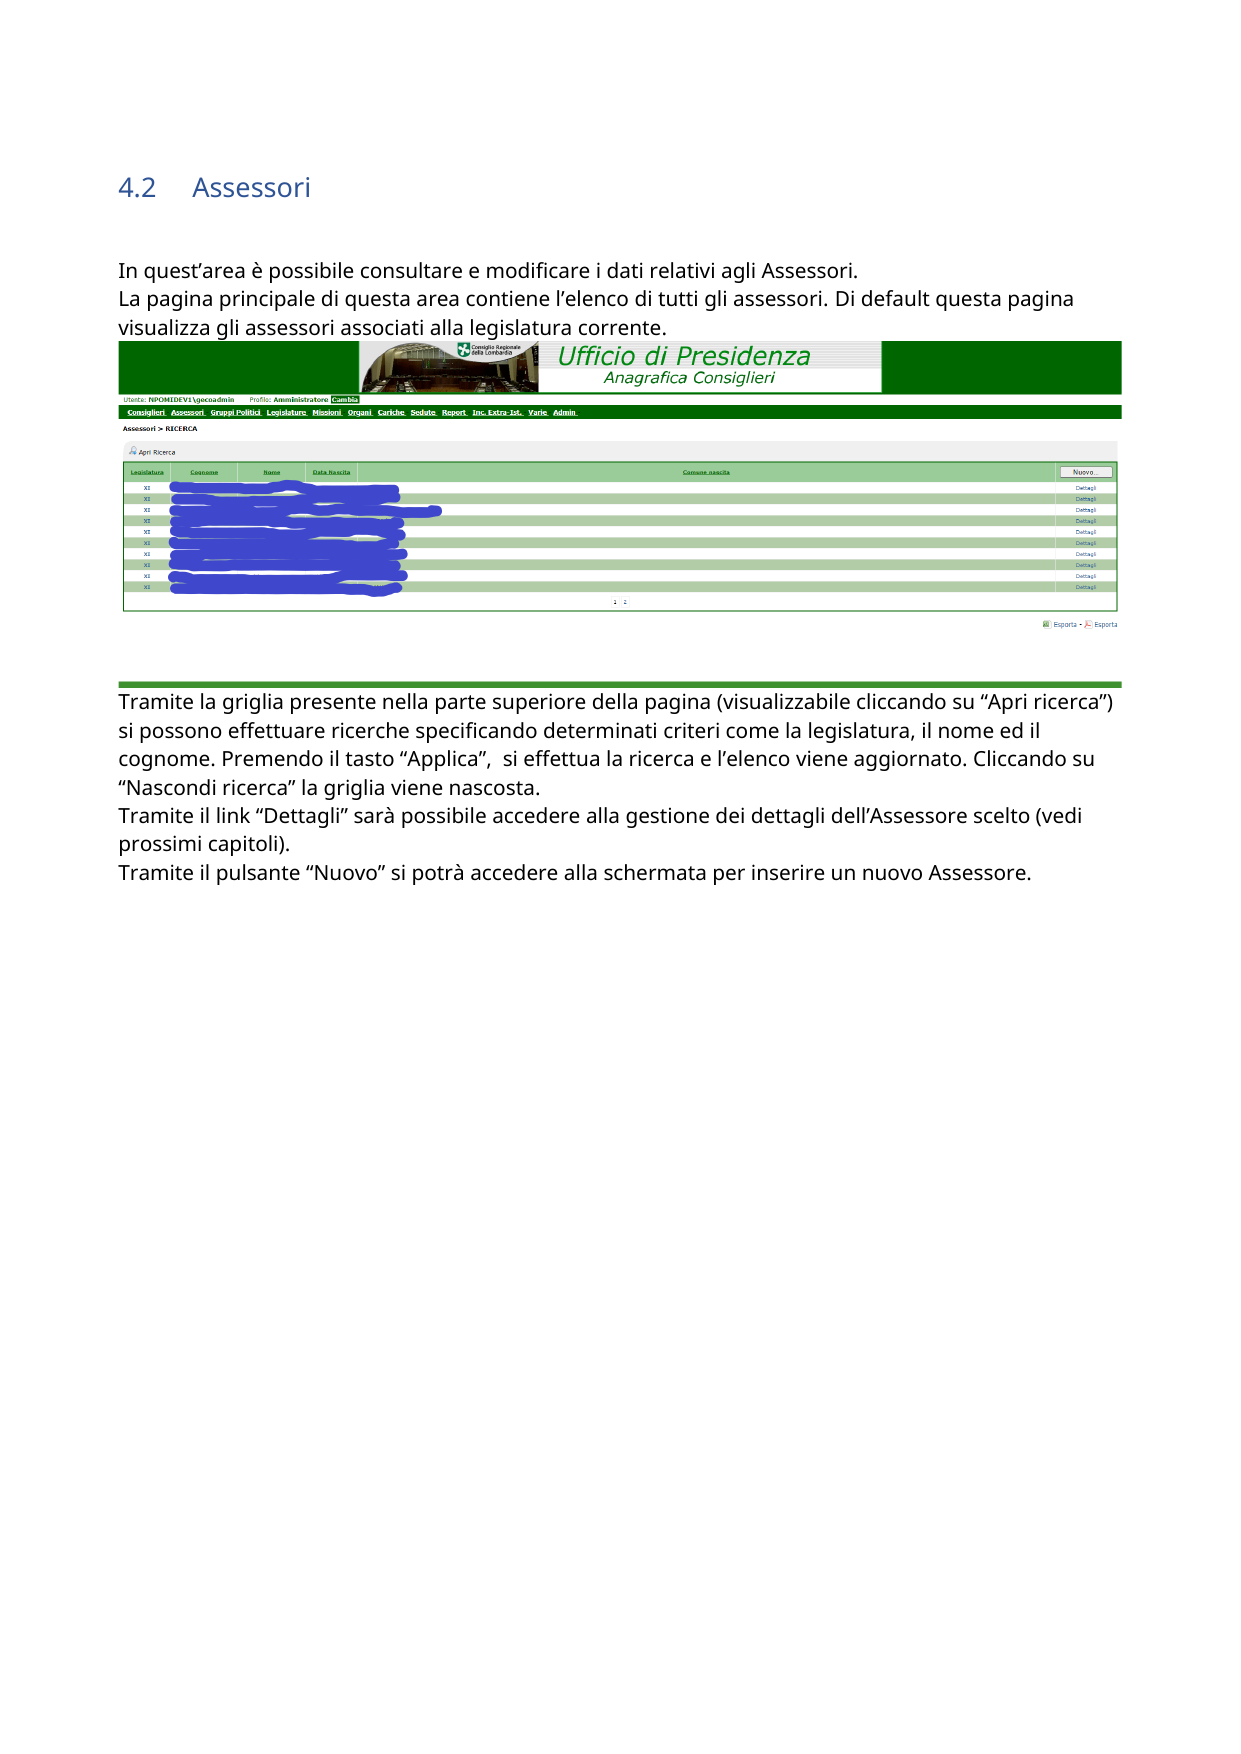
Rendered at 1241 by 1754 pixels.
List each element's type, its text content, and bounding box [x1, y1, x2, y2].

text Tramite la griglia presente nella parte superiore della pagina (visualizzabile cliccando su “Apri ricerca”) si possono effettuare ricerche specificando determinati criteri come la legislatura, il nome ed il cognome. Premendo il tasto “Applica”, si effettua la ricerca e l’elenco viene aggiornato. Cliccando su “Nascondi ricerca” la griglia viene nascosta. [118, 688, 1122, 801]
text Tramite il link “Dettagli” sarà possibile accedere alla gestione dei dettagli dell’Assessore scelto (vedi prossimi capitoli). [118, 801, 1122, 858]
list Assessori [118, 168, 1122, 205]
text Tramite il pulsante “Nuovo” si potrà accedere alla schermata per inserire un nuovo Assessore. [118, 858, 1122, 886]
text La pagina principale di questa area contiene l’elenco di tutti gli assessori. Di default questa pagina visualizza gli assessori associati alla legislatura corrente. [118, 284, 1122, 341]
text In quest’area è possibile consultare e modificare i dati relativi agli Assessori. [118, 256, 1122, 284]
